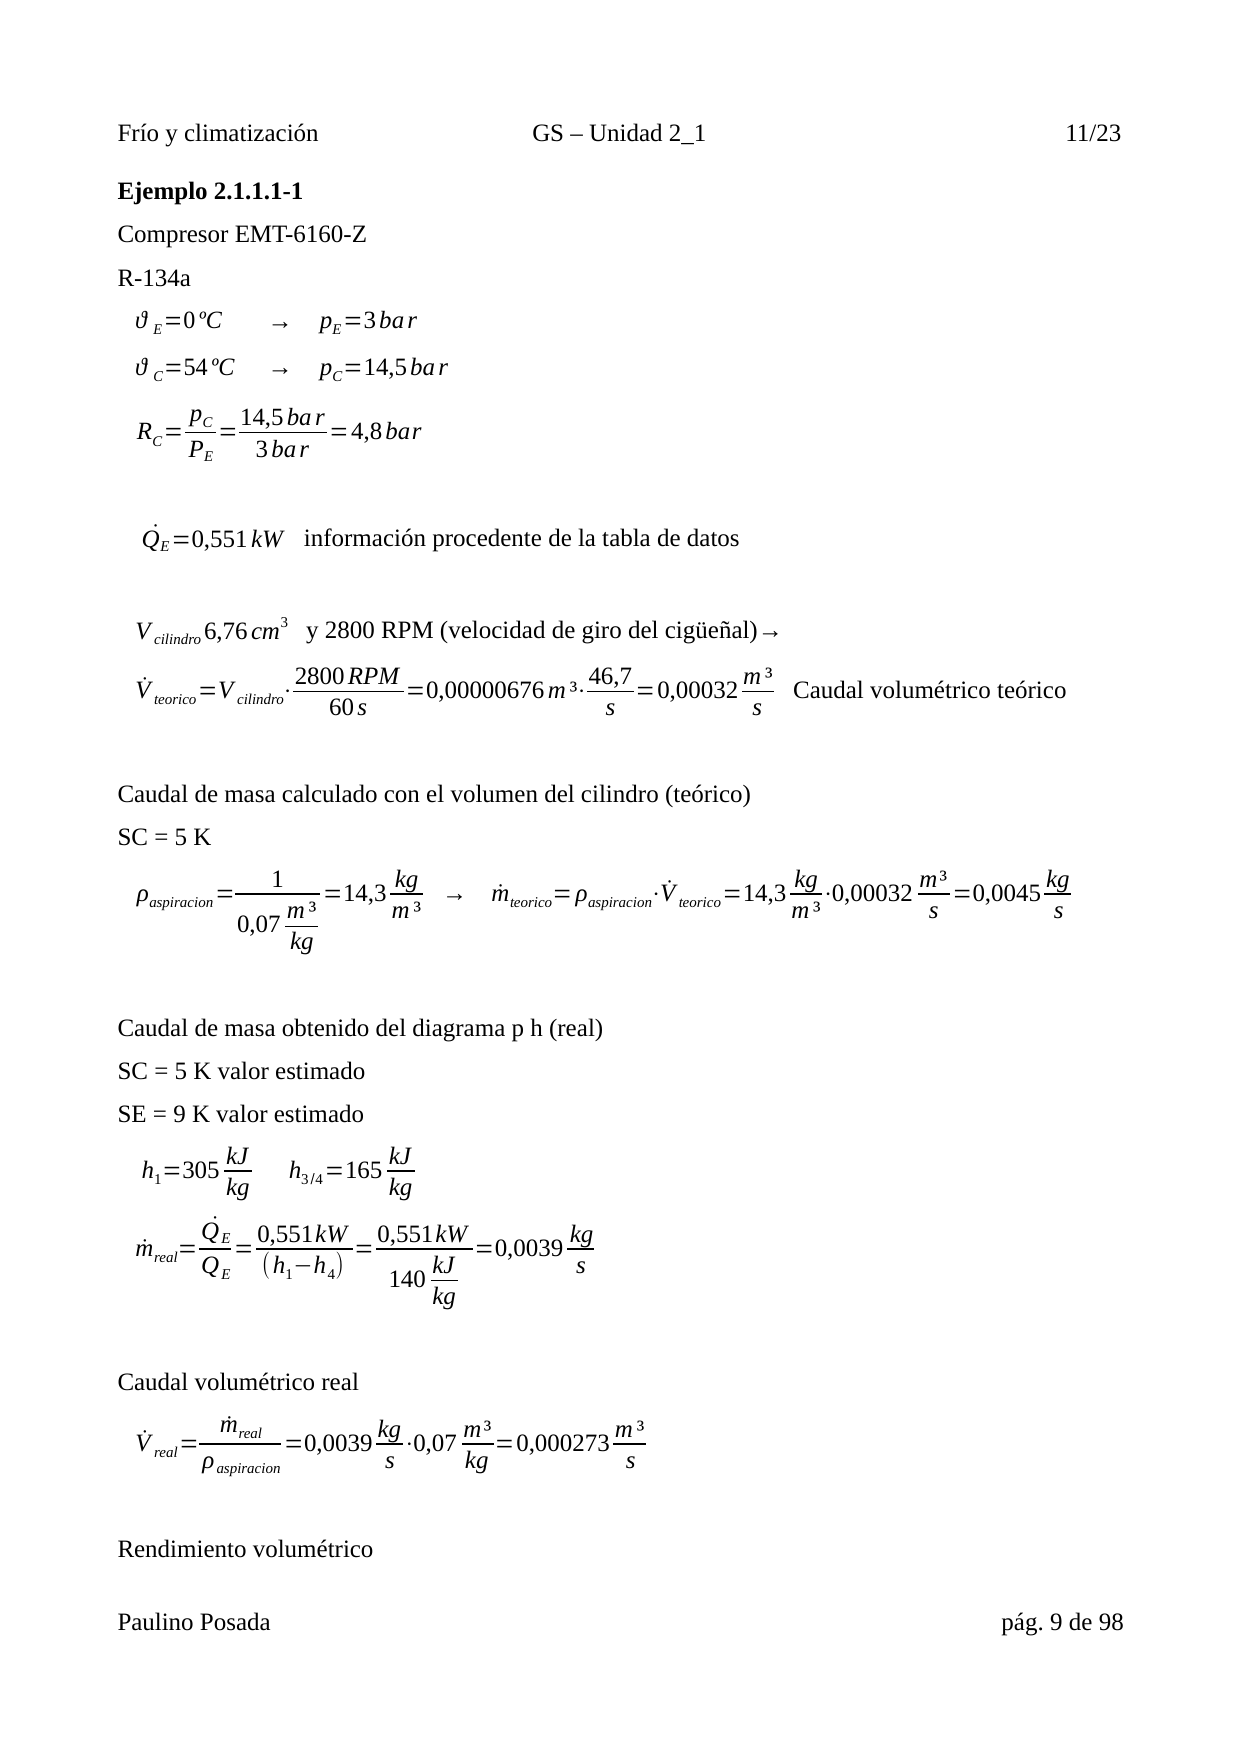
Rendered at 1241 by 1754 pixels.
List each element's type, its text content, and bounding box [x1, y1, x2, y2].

text Compresor EMT-6160-Z [117, 219, 1123, 248]
text Caudal de masa calculado con el volumen del cilindro (teórico) [117, 779, 1123, 808]
text SC = 5 K [117, 822, 1123, 851]
text → [117, 306, 1123, 338]
text SC = 5 K valor estimado [117, 1056, 1123, 1085]
text SE = 9 K valor estimado [117, 1099, 1123, 1128]
text Rendimiento volumétrico [117, 1534, 1123, 1563]
text Caudal de masa obtenido del diagrama p h (real) [117, 1013, 1123, 1042]
text información procedente de la tabla de datos [117, 523, 1123, 556]
text Caudal volumétrico real [117, 1367, 1123, 1396]
text → [117, 865, 1123, 955]
text Ejemplo 2.1.1.1-1 [117, 176, 1123, 205]
text y 2800 RPM (velocidad de giro del cigüeñal)→ Caudal volumétrico teórico [117, 613, 1123, 721]
text R-134a [117, 263, 1123, 291]
text → [117, 352, 1123, 385]
